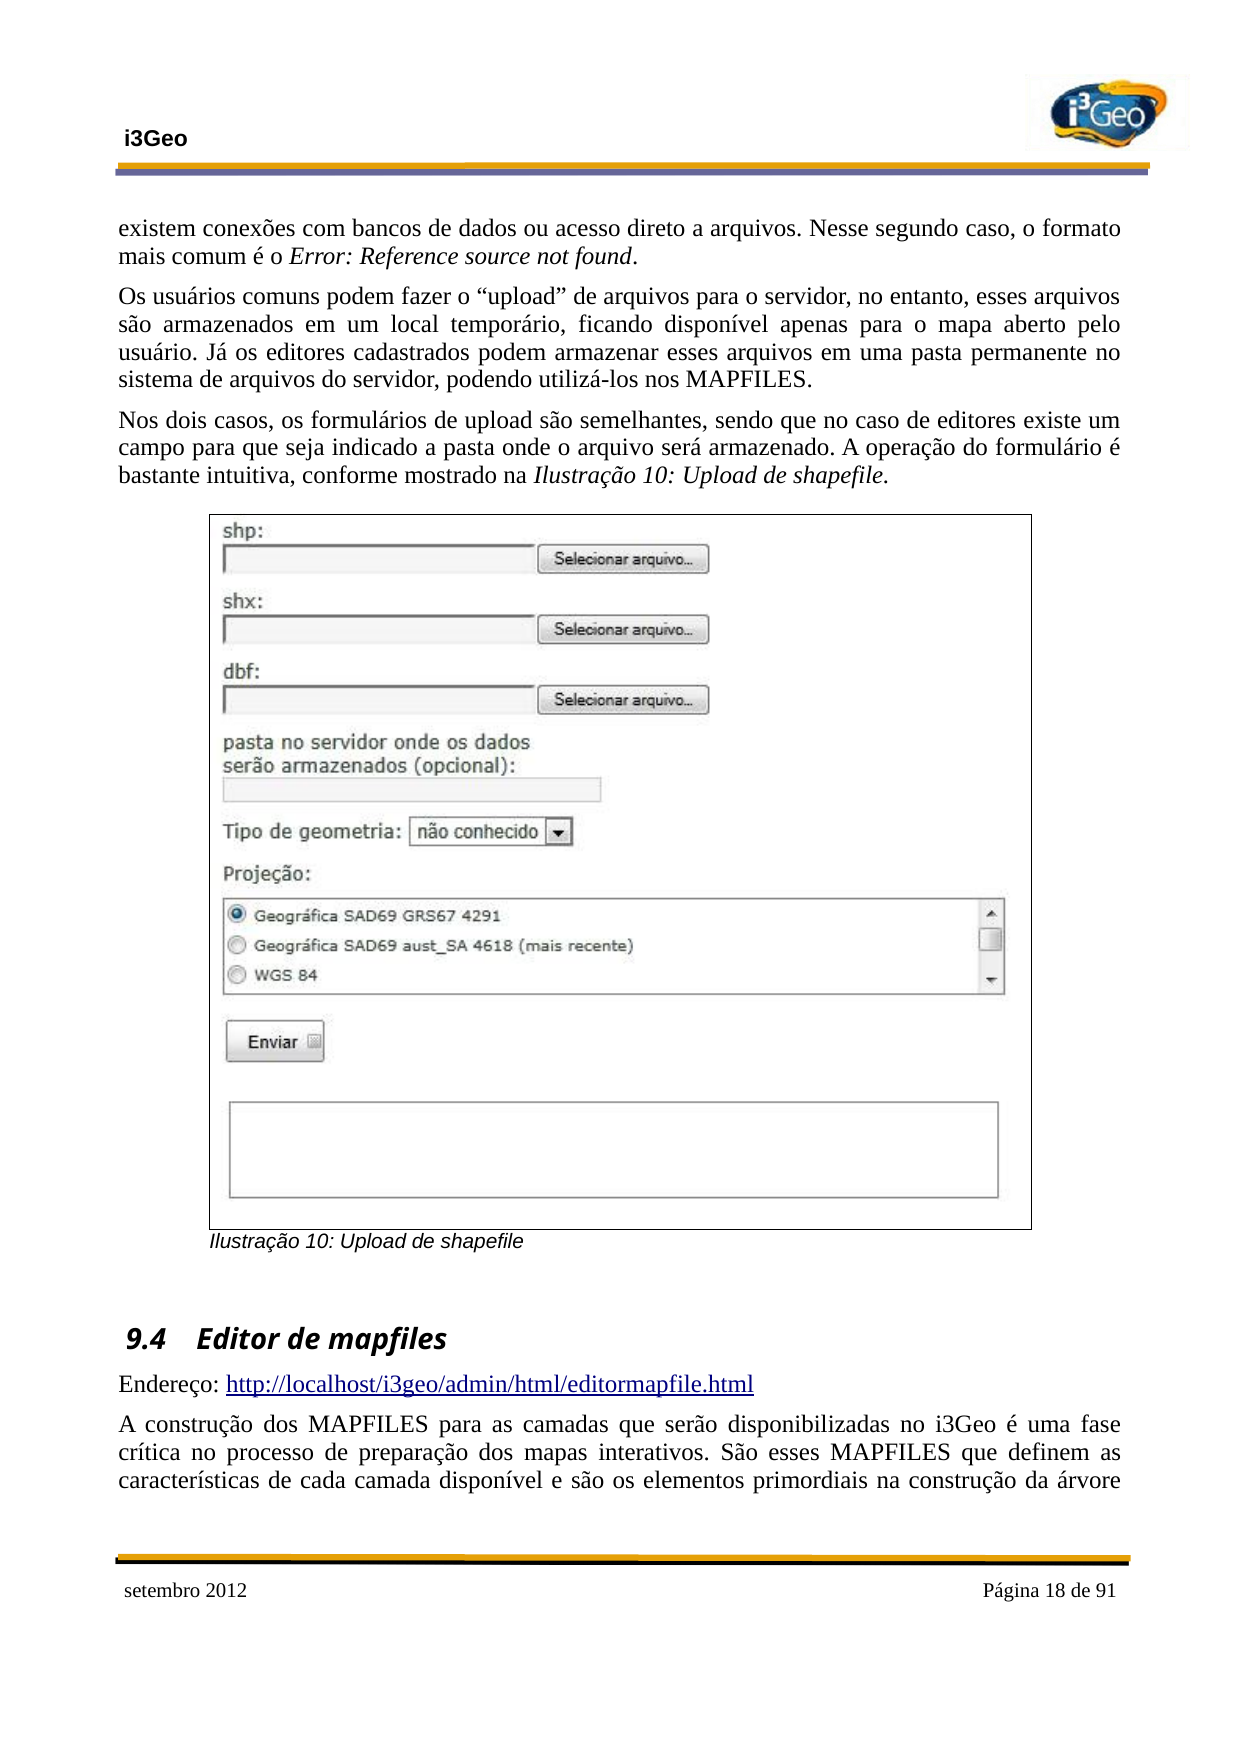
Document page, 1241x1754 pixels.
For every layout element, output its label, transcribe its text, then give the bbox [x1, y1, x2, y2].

subtitle Editor de mapfiles [118, 1318, 1122, 1358]
text Endereço: http://localhost/i3geo/admin/html/editormapfile.html [118, 1370, 1122, 1398]
picture [1025, 74, 1191, 151]
text Nos dois casos, os formulários de upload são semelhantes, sendo que no caso de editores existe um campo para que seja indicado a pasta onde o arquivo será armazenado. A operação do formulário é bastante intuitiva, conforme mostrado na Ilustração 10: Upload de shapefile. [118, 406, 1122, 489]
text O i3Geo permite o uso de diferentes fontes de dados para compor as camadas, dentre essas fontes, existem conexões com bancos de dados ou acesso direto a arquivos. Nesse segundo caso, o formato mais comum é o Erro: Origem da referência não encontrada. [118, 214, 1122, 270]
text A construção dos MAPFILES para as camadas que serão disponibilizadas no i3Geo é uma fase crítica no processo de preparação dos mapas interativos. São esses MAPFILES que definem as características de cada camada disponível e são os elementos primordiais na construção da árvore [118, 1410, 1122, 1493]
picture [210, 515, 1031, 1229]
text Ilustração 10: Upload de shapefile [209, 1230, 1031, 1253]
text Os usuários comuns podem fazer o “upload” de arquivos para o servidor, no entanto, esses arquivos são armazenados em um local temporário, ficando disponível apenas para o mapa aberto pelo usuário. Já os editores cadastrados podem armazenar esses arquivos em uma pasta permanente no sistema de arquivos do servidor, podendo utilizá-los nos MAPFILES. [118, 282, 1122, 393]
